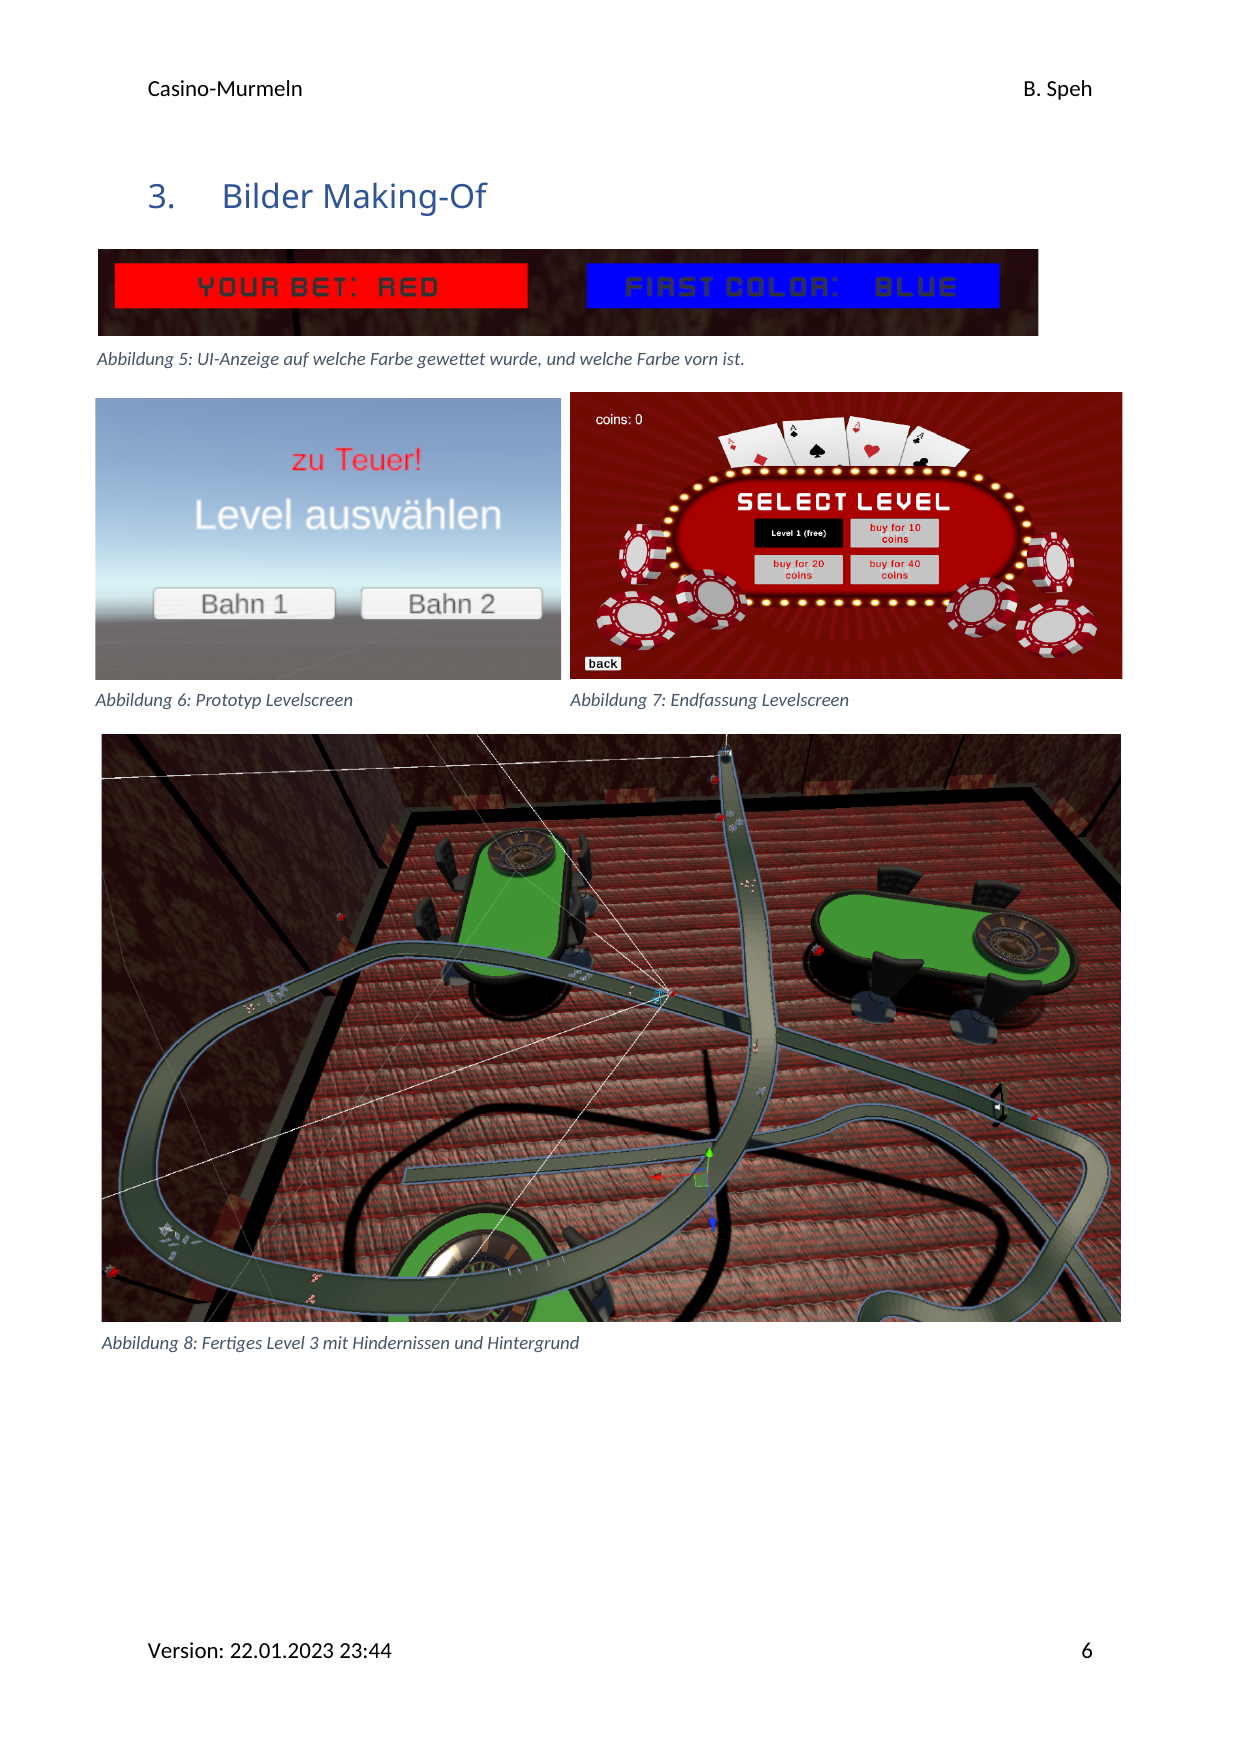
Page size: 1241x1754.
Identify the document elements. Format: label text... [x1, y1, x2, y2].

text Abbildung 5: UI-Anzeige auf welche Farbe gewettet wurde, und welche Farbe vorn ist. [97, 347, 1040, 370]
subtitle Bilder Making-Of [148, 173, 1093, 218]
text Abbildung 7: Endfassung Levelscreen [570, 688, 1122, 711]
text Abbildung 6: Prototyp Levelscreen [95, 689, 561, 712]
text Abbildung 8: Fertiges Level 3 mit Hindernissen und Hintergrund [102, 1331, 1121, 1354]
